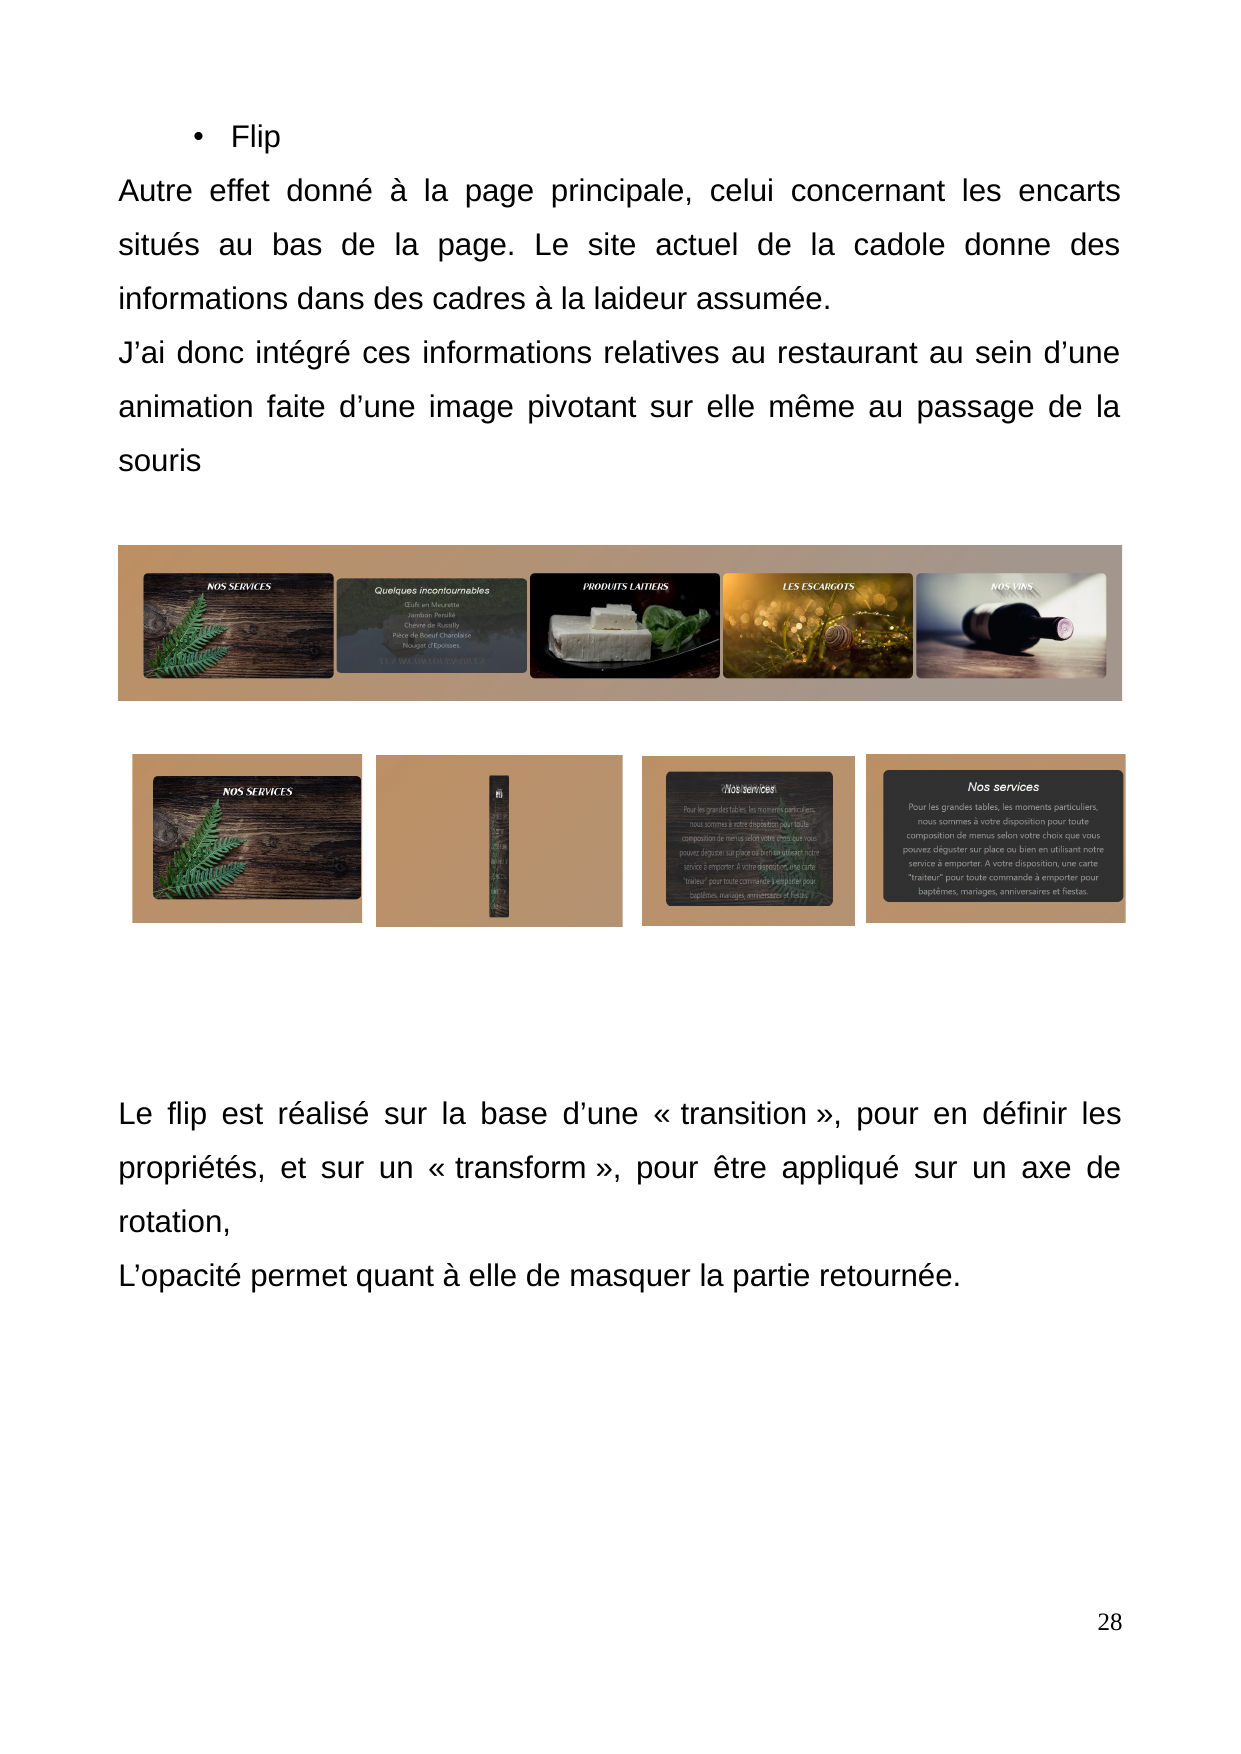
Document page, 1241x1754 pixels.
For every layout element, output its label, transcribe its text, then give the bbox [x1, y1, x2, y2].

picture [642, 756, 855, 926]
text L’opacité permet quant à elle de masquer la partie retournée. [118, 1257, 1122, 1293]
picture [376, 755, 623, 927]
picture [866, 754, 1126, 923]
list Flip [193, 118, 1122, 154]
picture [118, 545, 1123, 701]
picture [132, 754, 363, 923]
text J’ai donc intégré ces informations relatives au restaurant au sein d’une animation faite d’une image pivotant sur elle même au passage de la souris [118, 334, 1122, 477]
text Autre effet donné à la page principale, celui concernant les encarts situés au bas de la page. Le site actuel de la cadole donne des informations dans des cadres à la laideur assumée. [118, 172, 1122, 316]
text Le flip est réalisé sur la base d’une « transition », pour en définir les propriétés, et sur un « transform », pour être appliqué sur un axe de rotation, [118, 1095, 1122, 1239]
